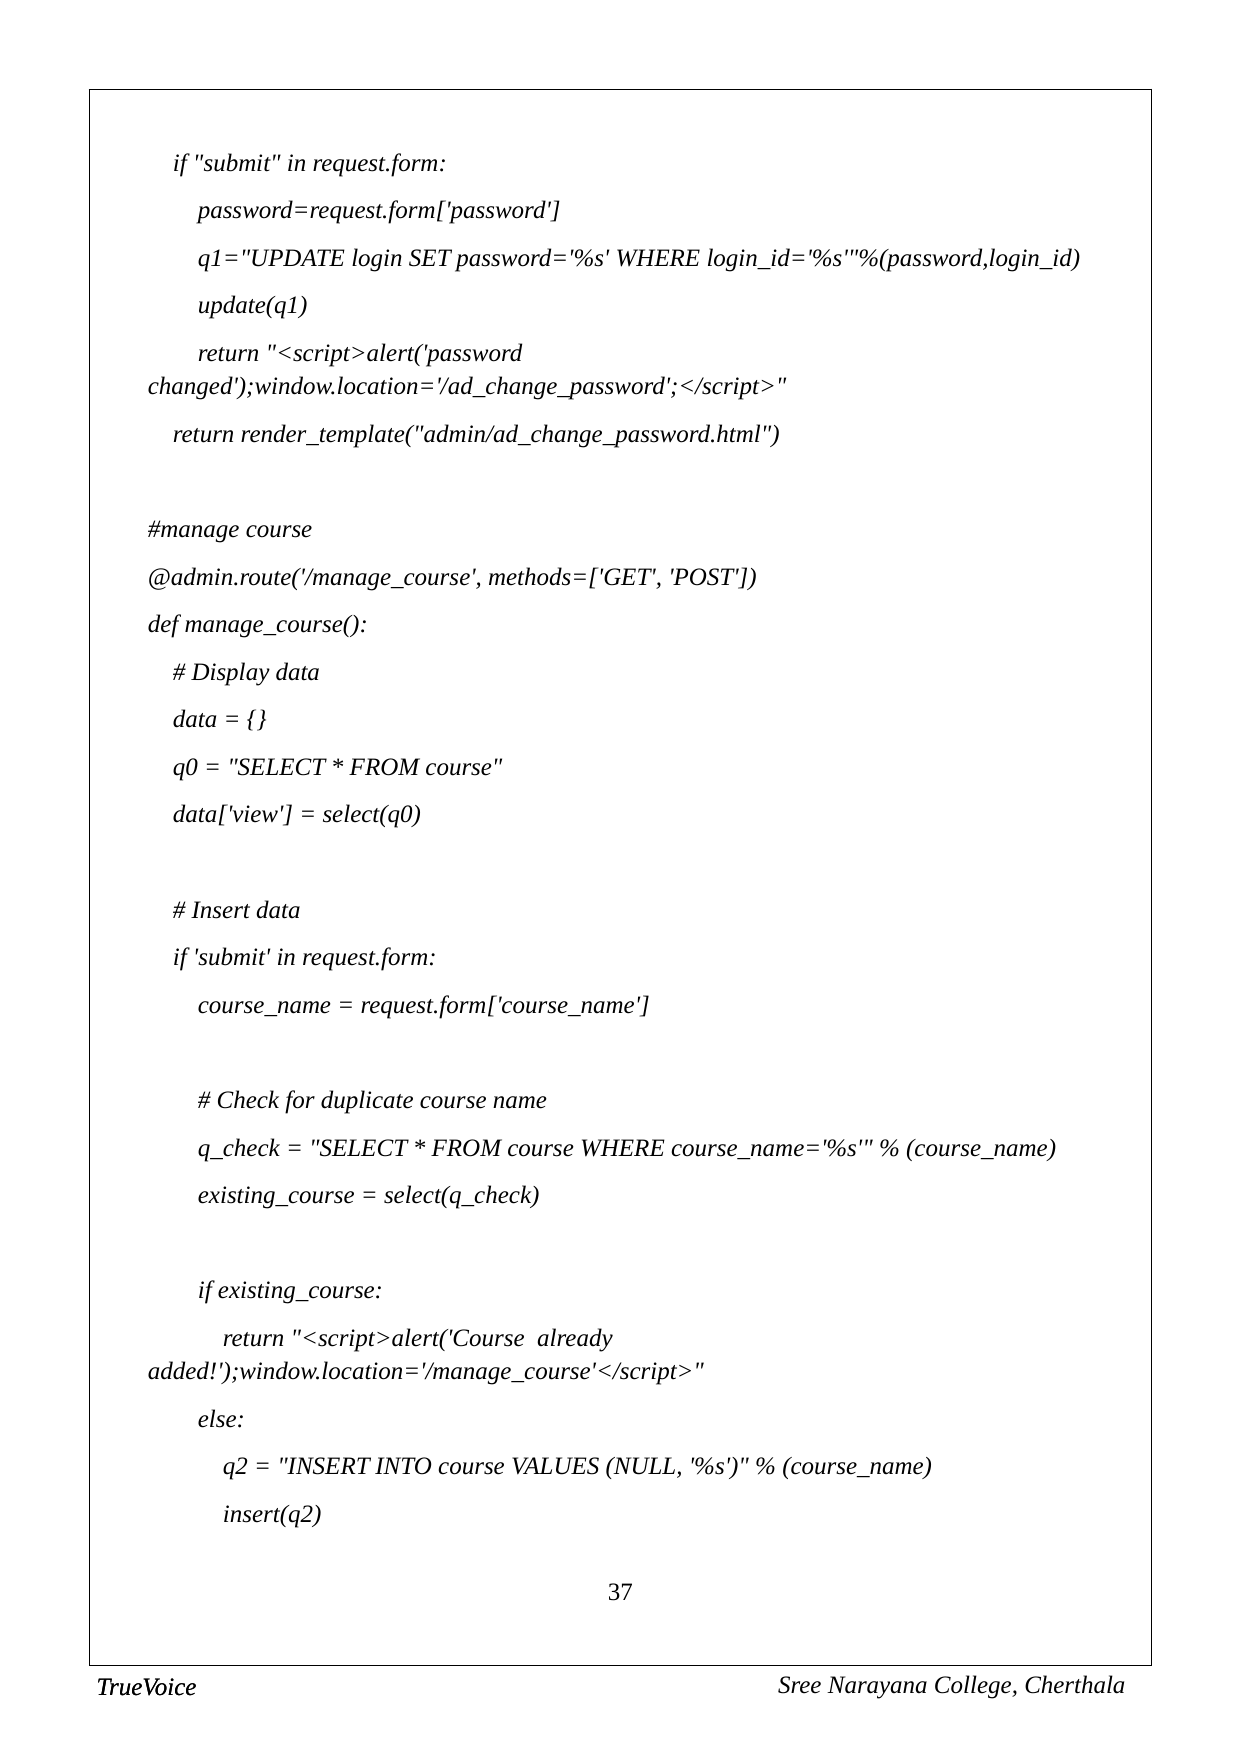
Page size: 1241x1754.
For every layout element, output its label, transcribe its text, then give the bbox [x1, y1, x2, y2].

text # Insert data [148, 895, 1092, 923]
text q0 = "SELECT * FROM course" [148, 752, 1092, 781]
text data = {} [148, 704, 1092, 733]
text password=request.form['password'] [148, 195, 1092, 224]
text update(q1) [148, 291, 1092, 319]
text course_name = request.form['course_name'] [148, 990, 1092, 1019]
text q_check = "SELECT * FROM course WHERE course_name='%s'" % (course_name) [148, 1133, 1092, 1162]
text return "<script>alert('Course already added!');window.location='/manage_course'</script>" [148, 1323, 1092, 1385]
text return render_template("admin/ad_change_password.html") [148, 419, 1092, 447]
text q1="UPDATE login SET password='%s' WHERE login_id='%s'"%(password,login_id) [148, 243, 1092, 272]
text #manage course [148, 514, 1092, 543]
text q2 = "INSERT INTO course VALUES (NULL, '%s')" % (course_name) [148, 1451, 1092, 1480]
text data['view'] = select(q0) [148, 799, 1092, 828]
text def manage_course(): [148, 609, 1092, 638]
text if 'submit' in request.form: [148, 942, 1092, 971]
text # Display data [148, 657, 1092, 686]
text if "submit" in request.form: [148, 148, 1092, 176]
text @admin.route('/manage_course', methods=['GET', 'POST']) [148, 562, 1092, 590]
text insert(q2) [148, 1499, 1092, 1528]
text # Check for duplicate course name [148, 1085, 1092, 1114]
text existing_course = select(q_check) [148, 1180, 1092, 1209]
text return "<script>alert('password changed');window.location='/ad_change_password';</script>" [148, 338, 1092, 400]
text else: [148, 1404, 1092, 1433]
text if existing_course: [148, 1276, 1092, 1304]
